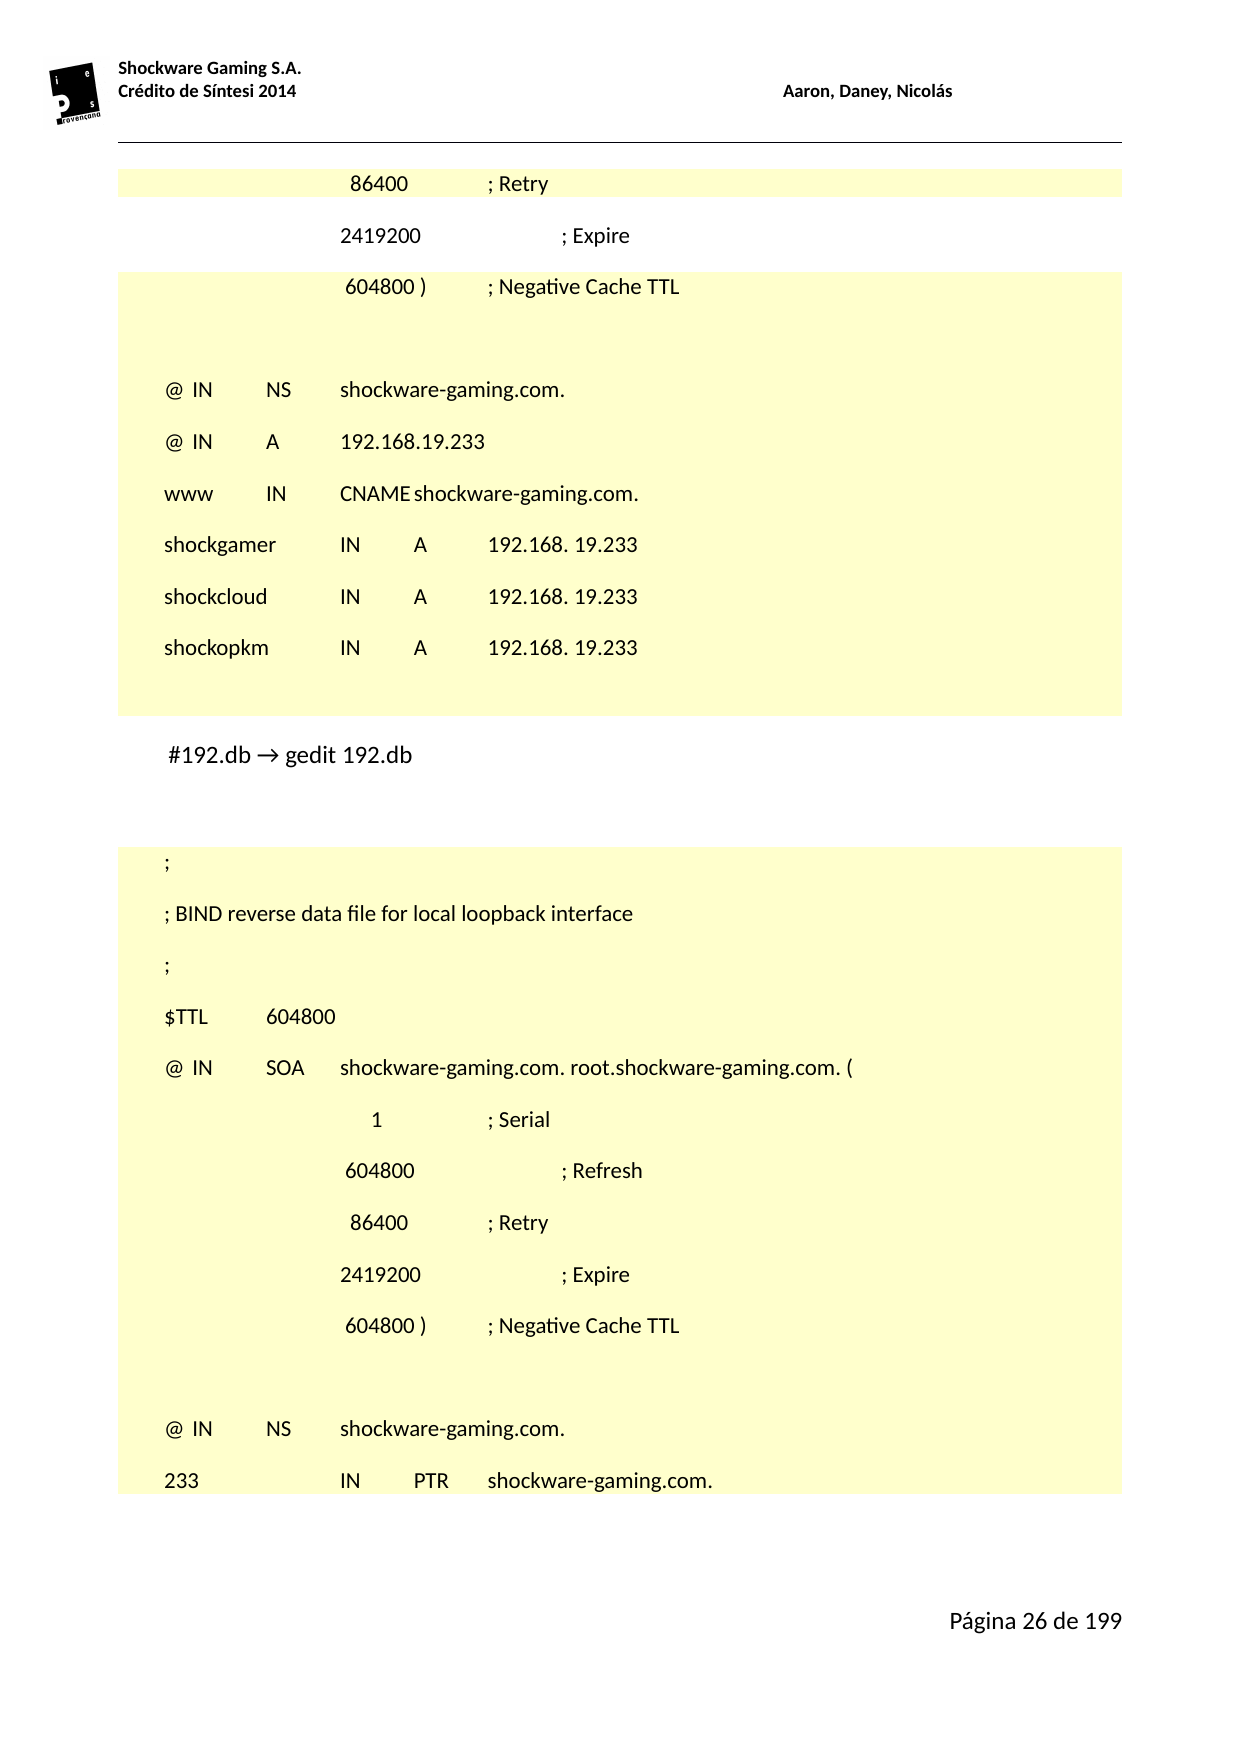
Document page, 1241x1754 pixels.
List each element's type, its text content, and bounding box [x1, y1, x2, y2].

text ; BIND reverse data file for local loopback interface [118, 899, 1122, 927]
text 86400 ; Retry [118, 169, 1122, 197]
text 604800 ) ; Negative Cache TTL [118, 1311, 1122, 1339]
text 1 ; Serial [118, 1105, 1122, 1133]
text 604800 ) ; Negative Cache TTL [118, 272, 1122, 301]
text ; [118, 950, 1122, 978]
text 2419200 ; Expire [118, 1260, 1122, 1288]
text $TTL 604800 [118, 1002, 1122, 1030]
text www IN CNAME shockware-gaming.com. [118, 479, 1122, 507]
picture [43, 56, 110, 130]
text @ IN NS shockware-gaming.com. [118, 1414, 1122, 1442]
text 2419200 ; Expire [118, 221, 1122, 249]
text @ IN A 192.168.19.233 [118, 427, 1122, 455]
text @ IN NS shockware-gaming.com. [118, 376, 1122, 404]
text #192.db → gedit 192.db [118, 739, 1122, 769]
text ; [118, 847, 1122, 875]
text @ IN SOA shockware-gaming.com. root.shockware-gaming.com. ( [118, 1053, 1122, 1081]
text 604800 ; Refresh [118, 1157, 1122, 1184]
text 233 IN PTR shockware-gaming.com. [118, 1466, 1122, 1494]
text shockgamer IN A 192.168. 19.233 [118, 530, 1122, 558]
text shockcloud IN A 192.168. 19.233 [118, 582, 1122, 610]
text 86400 ; Retry [118, 1208, 1122, 1236]
text shockopkm IN A 192.168. 19.233 [118, 633, 1122, 661]
